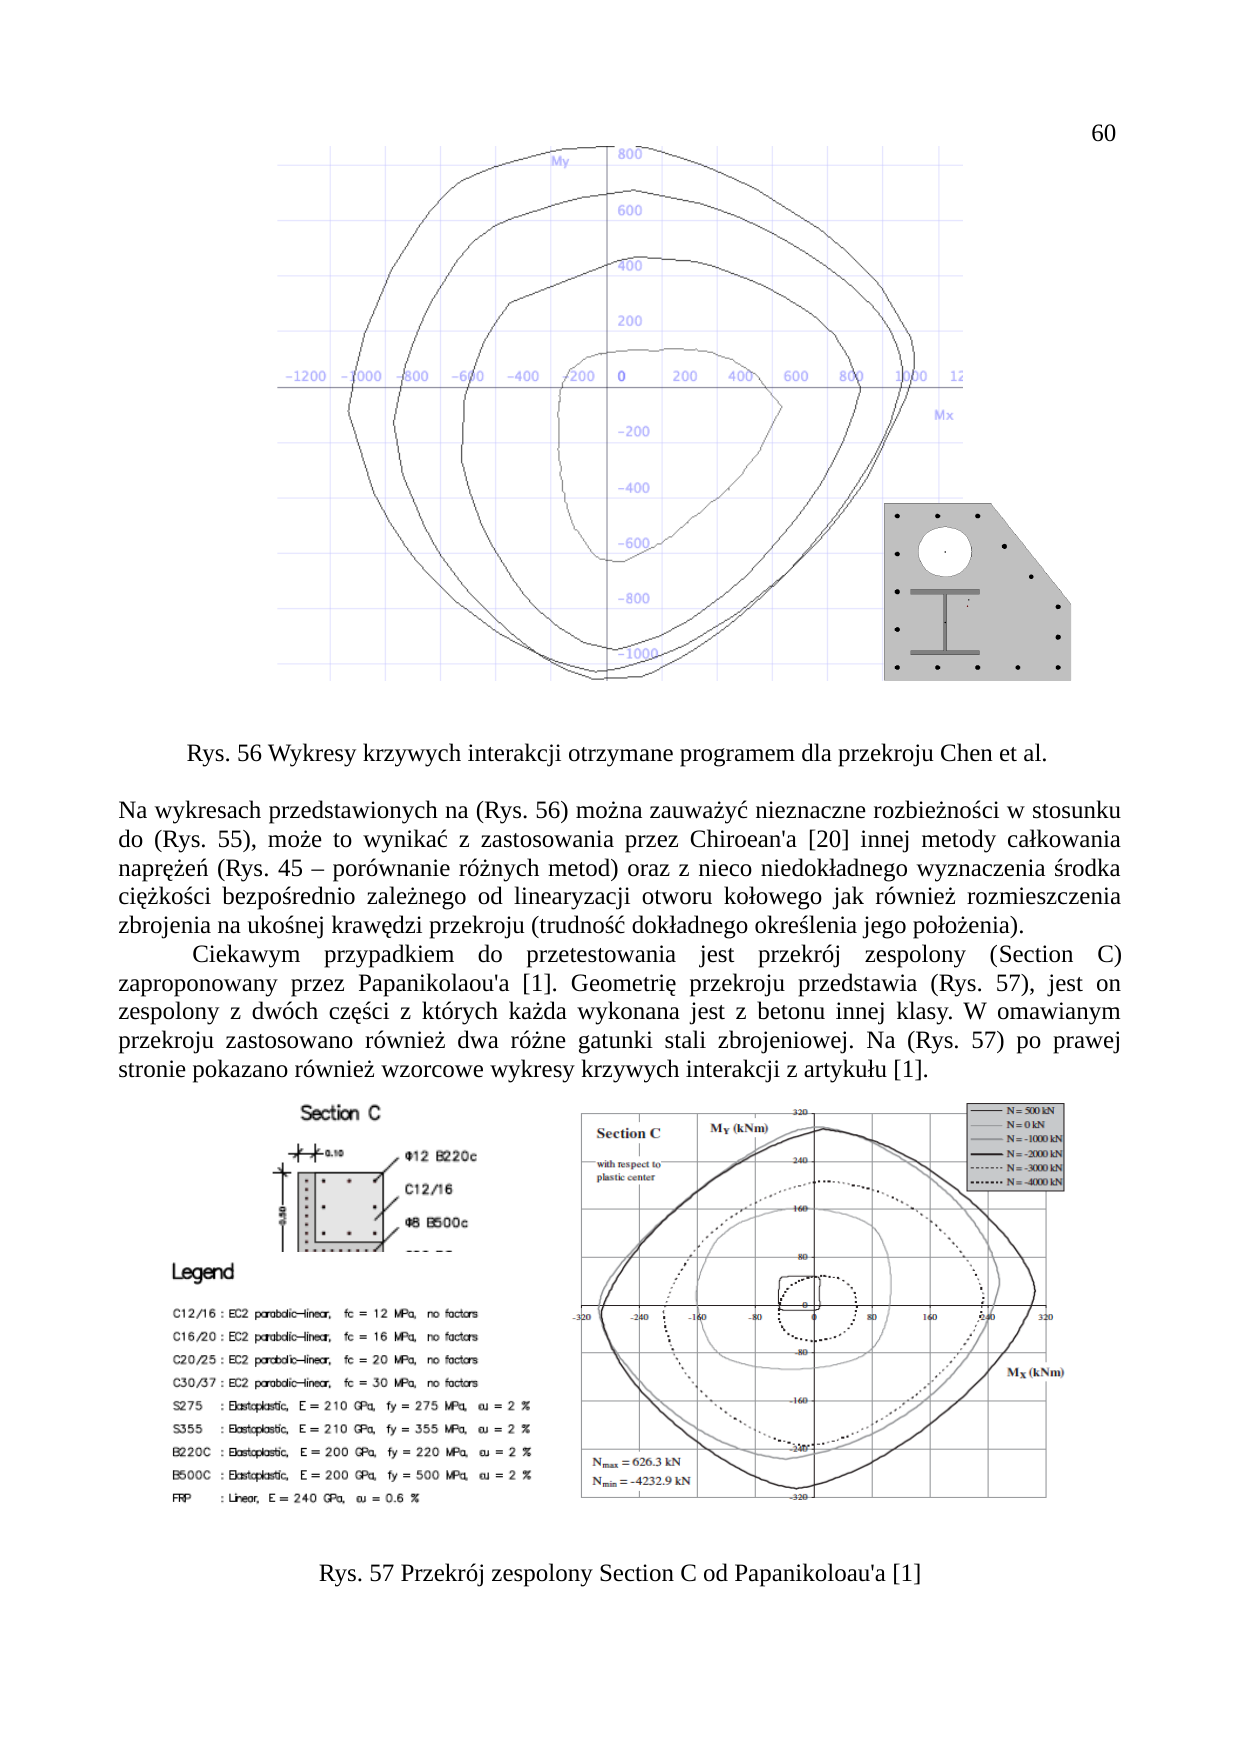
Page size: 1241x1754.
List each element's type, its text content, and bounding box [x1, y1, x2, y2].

text 58 [118, 118, 1122, 147]
text Rys. 57 Przekrój zespolony Section C od Papanikoloau'a [1] [118, 1558, 1122, 1586]
picture [277, 146, 1072, 681]
picture [159, 1095, 557, 1529]
text Ciekawym przypadkiem do przetestowania jest przekrój zespolony (Section C) zaproponowany przez Papanikolaou'a [1]. Geometrię przekroju przedstawia (Rys. 57), jest on zespolony z dwóch części z których każda wykonana jest z betonu innej klasy. W omawianym przekroju zastosowano również dwa różne gatunki stali zbrojeniowej. Na (Rys. 57) po prawej stronie pokazano również wzorcowe wykresy krzywych interakcji z artykułu [1]. [118, 939, 1122, 1083]
picture [562, 1093, 1074, 1513]
text Na wykresach przedstawionych na (Rys. 56) można zauważyć nieznaczne rozbieżności w stosunku do (Rys. 55), może to wynikać z zastosowania przez Chiroean'a [20] innej metody całkowania naprężeń (Rys. 45 – porównanie różnych metod) oraz z nieco niedokładnego wyznaczenia środka ciężkości bezpośrednio zależnego od linearyzacji otworu kołowego jak również rozmieszczenia zbrojenia na ukośnej krawędzi przekroju (trudność dokładnego określenia jego położenia). [118, 795, 1122, 939]
text Rys. 56 Wykresy krzywych interakcji otrzymane programem dla przekroju Chen et al. [118, 738, 1122, 766]
